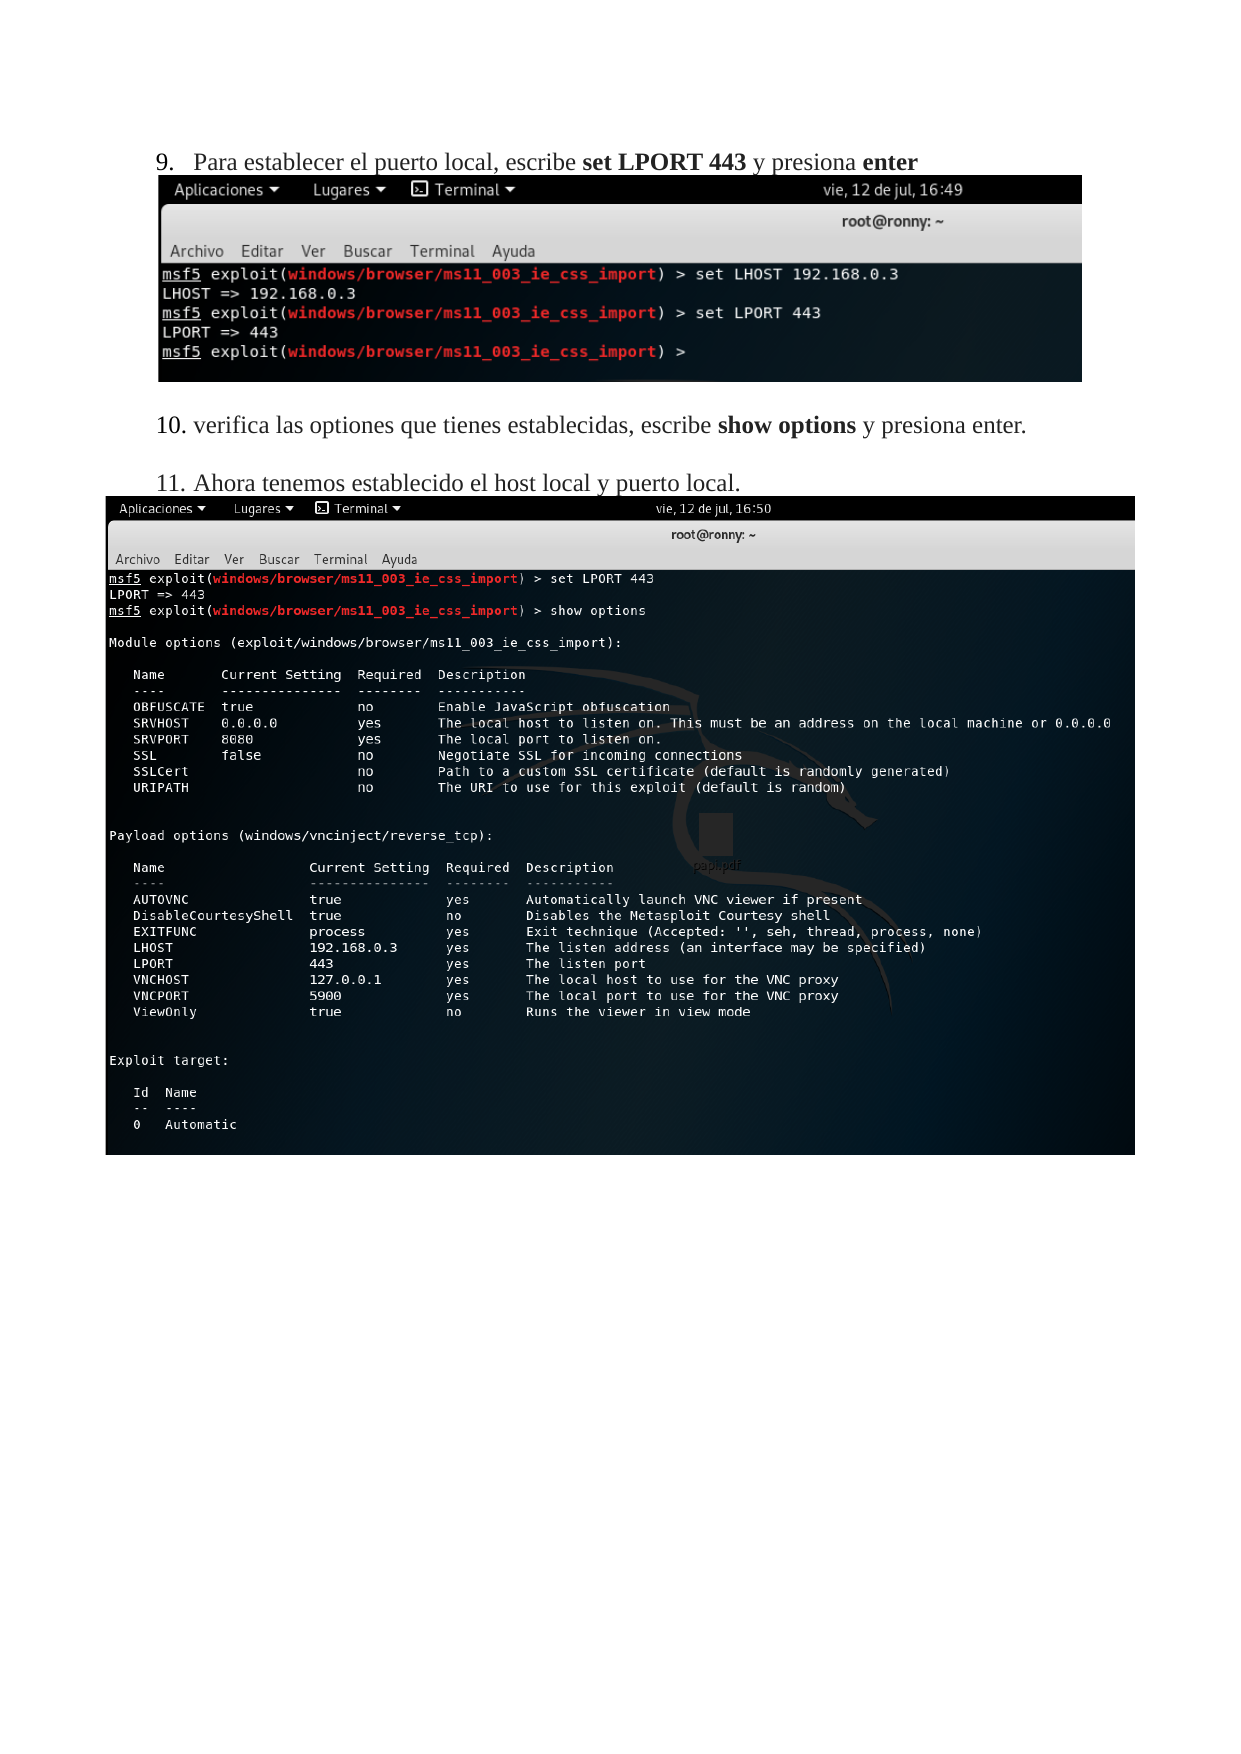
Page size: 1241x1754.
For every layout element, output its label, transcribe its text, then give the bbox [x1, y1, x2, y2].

picture [105, 496, 1135, 1155]
list Ahora tenemos establecido el host local y puerto local. [156, 468, 1122, 496]
list verifica las optiones que tienes establecidas, escribe show options y presiona enter. [156, 411, 1122, 439]
list Para establecer el puerto local, escribe set LPORT 443 y presiona enter [156, 147, 1122, 176]
